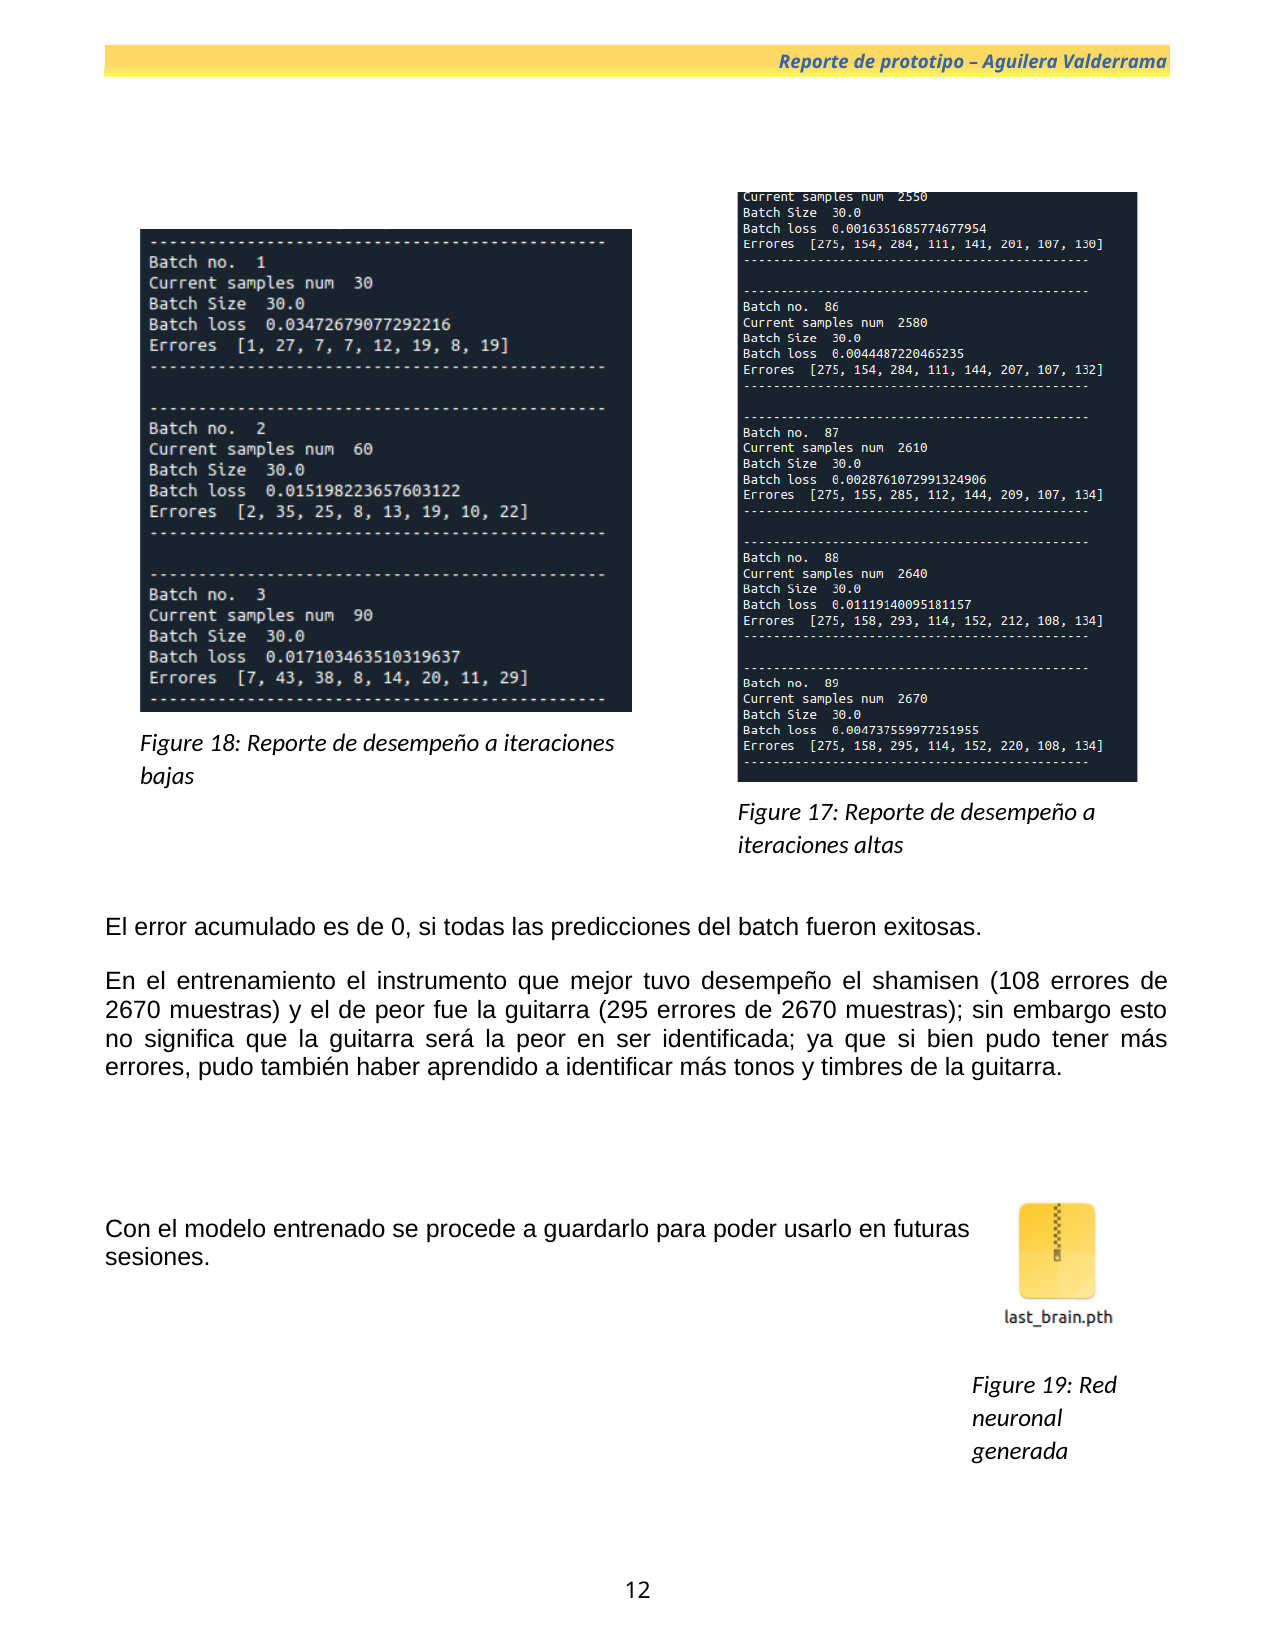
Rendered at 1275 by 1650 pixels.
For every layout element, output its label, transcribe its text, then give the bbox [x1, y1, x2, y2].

picture [737, 192, 1138, 782]
text Con el modelo entrenado se procede a guardarlo para poder usarlo en futuras sesiones. [105, 1213, 971, 1271]
text En el entrenamiento el instrumento que mejor tuvo desempeño el shamisen (108 errores de 2670 muestras) y el de peor fue la guitarra (295 errores de 2670 muestras); sin embargo esto no significa que la guitarra será la peor en ser identificada; ya que si bien pudo tener más errores, pudo también haber aprendido a identificar más tonos y timbres de la guitarra. [105, 966, 1170, 1081]
text Figure 17: Reporte de desempeño a iteraciones altas [738, 782, 1137, 860]
text El error acumulado es de 0, si todas las predicciones del batch fueron exitosas. [105, 912, 1170, 941]
text Figure 19: Red neuronal generada [972, 1354, 1153, 1465]
text Figure 18: Reporte de desempeño a iteraciones bajas [140, 712, 632, 790]
picture [140, 229, 632, 712]
picture [971, 1171, 1154, 1354]
